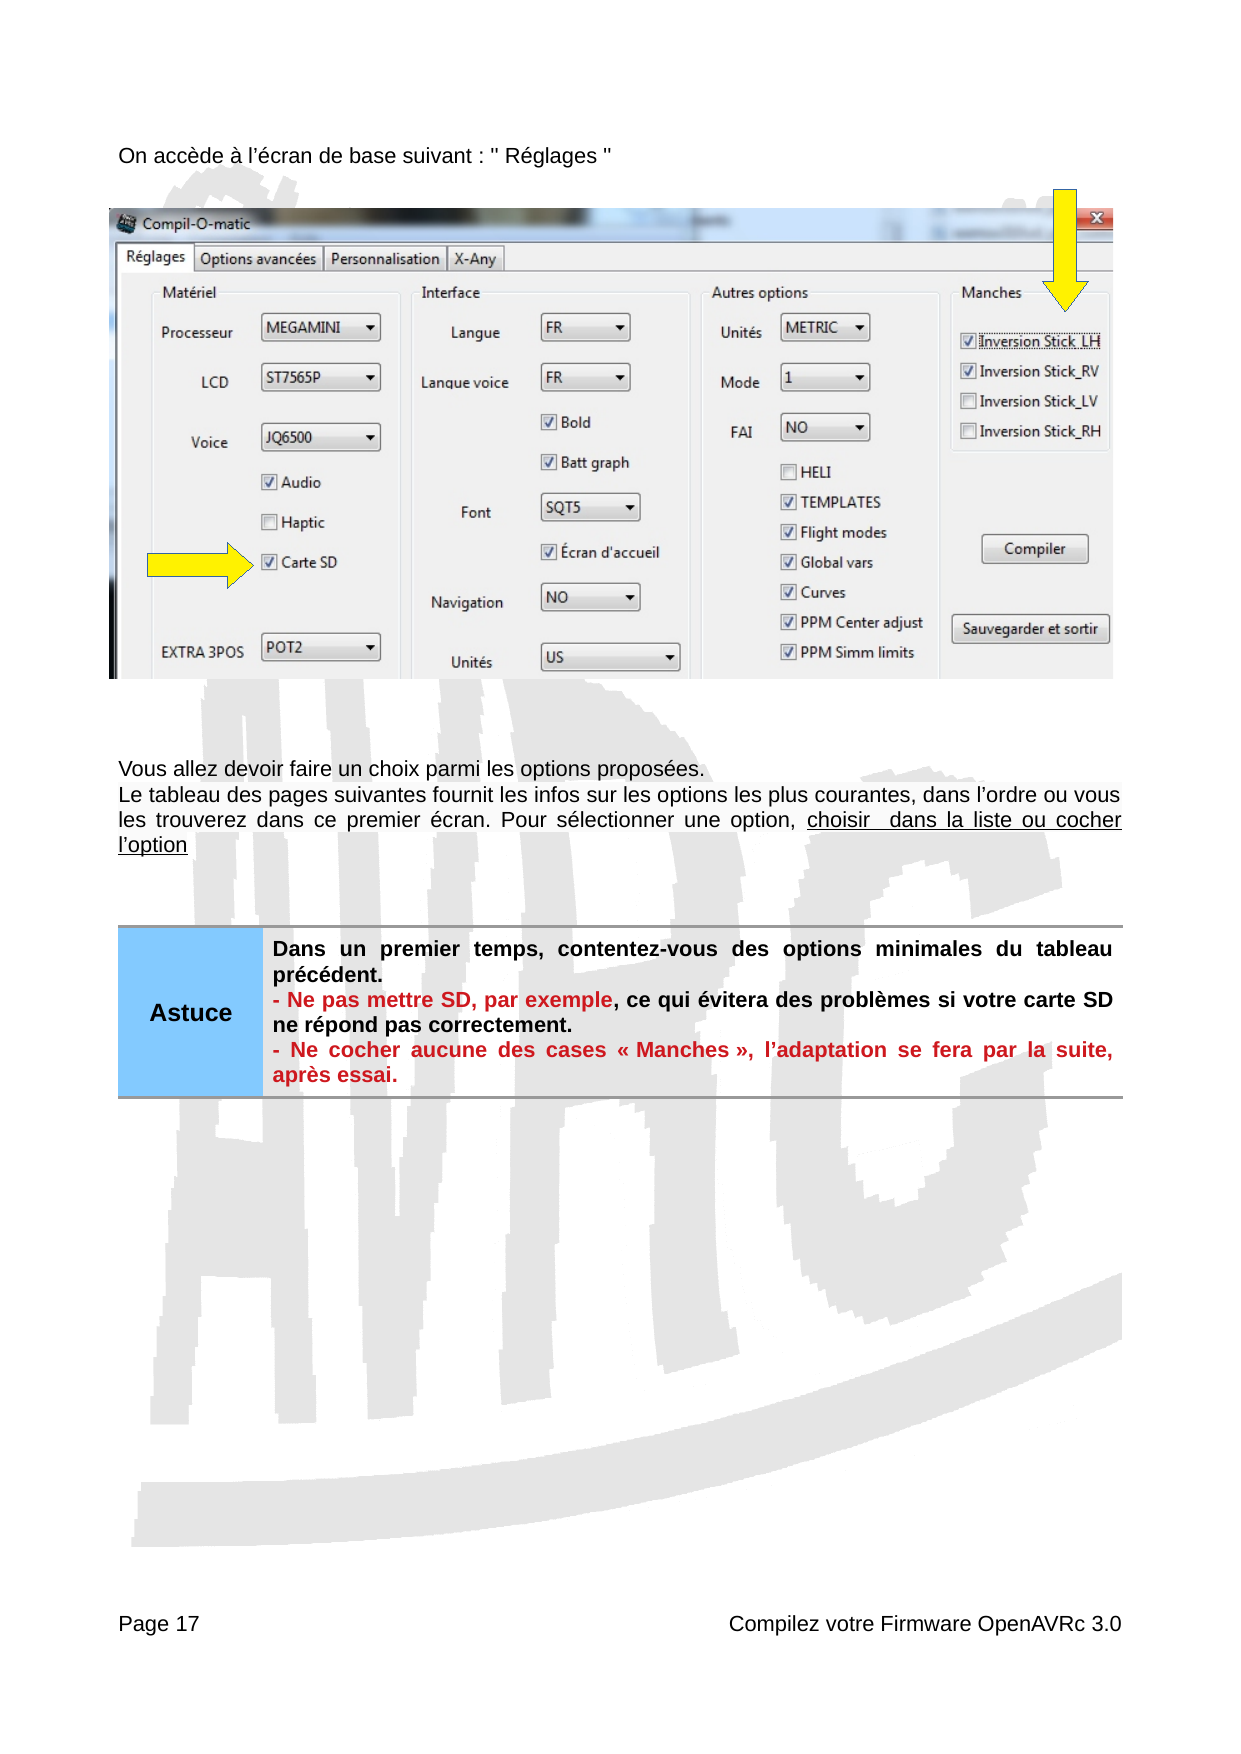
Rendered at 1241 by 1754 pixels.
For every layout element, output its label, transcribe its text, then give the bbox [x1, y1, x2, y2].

text On accède à l’écran de base suivant : '' Réglages '' [118, 143, 1122, 168]
picture [109, 208, 1114, 679]
table_header Astuce [118, 928, 263, 1096]
text Vous allez devoir faire un choix parmi les options proposées. [118, 756, 1122, 782]
table_header Dans un premier temps, contentez-vous des options minimales du tableau précédent. - Ne pas mettre SD, par exemple, ce qui évitera des problèmes si votre carte SD ne répond pas correctement. - Ne cocher aucune des cases « Manches », l’adaptation se fera par la suite, après essai. [264, 928, 1122, 1096]
text Le tableau des pages suivantes fournit les infos sur les options les plus courantes, dans l’ordre ou vous les trouverez dans ce premier écran. Pour sélectionner une option, choisir dans la liste ou cocher l’option [118, 782, 1122, 857]
